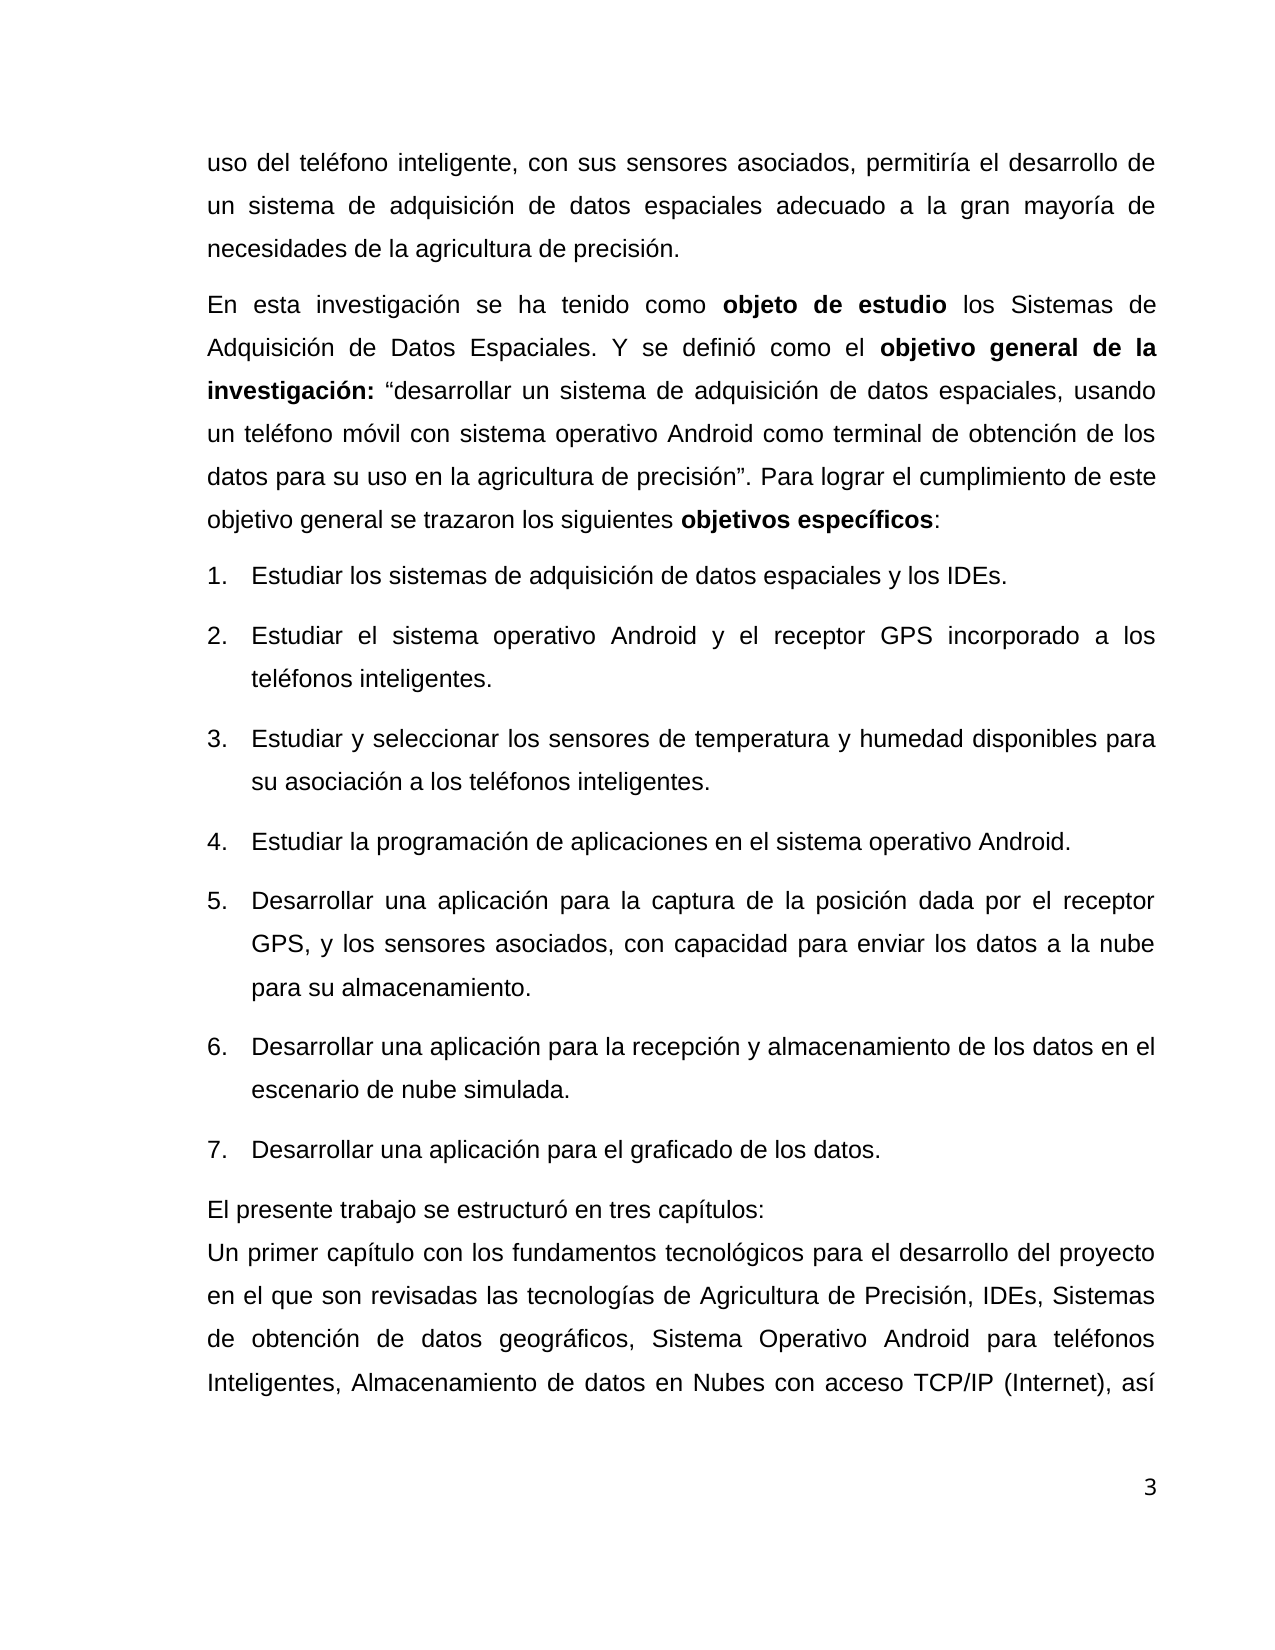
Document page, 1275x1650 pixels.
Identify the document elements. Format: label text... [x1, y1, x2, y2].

text uso del teléfono inteligente, con sus sensores asociados, permitiría el desarrollo de un sistema de adquisición de datos espaciales adecuado a la gran mayoría de necesidades de la agricultura de precisión. [207, 148, 1157, 263]
list Estudiar la programación de aplicaciones en el sistema operativo Android. [207, 826, 1157, 855]
list Desarrollar una aplicación para la captura de la posición dada por el receptor GPS, y los sensores asociados, con capacidad para enviar los datos a la nube para su almacenamiento. [207, 886, 1157, 1001]
text Un primer capítulo con los fundamentos tecnológicos para el desarrollo del proyecto en el que son revisadas las tecnologías de Agricultura de Precisión, IDEs, Sistemas de obtención de datos geográficos, Sistema Operativo Android para teléfonos Inteligentes, Almacenamiento de datos en Nubes con acceso TCP/IP (Internet), así [207, 1238, 1157, 1396]
list Desarrollar una aplicación para la recepción y almacenamiento de los datos en el escenario de nube simulada. [207, 1032, 1157, 1104]
list Estudiar y seleccionar los sensores de temperatura y humedad disponibles para su asociación a los teléfonos inteligentes. [207, 723, 1157, 795]
list Estudiar los sistemas de adquisición de datos espaciales y los IDEs. [207, 561, 1157, 589]
text En esta investigación se ha tenido como objeto de estudio los Sistemas de Adquisición de Datos Espaciales. Y se definió como el objetivo general de la investigación: “desarrollar un sistema de adquisición de datos espaciales, usando un teléfono móvil con sistema operativo Android como terminal de obtención de los datos para su uso en la agricultura de precisión”. Para lograr el cumplimiento de este objetivo general se trazaron los siguientes objetivos específicos: [207, 289, 1157, 534]
list Desarrollar una aplicación para el graficado de los datos. [207, 1135, 1157, 1164]
list Estudiar el sistema operativo Android y el receptor GPS incorporado a los teléfonos inteligentes. [207, 621, 1157, 692]
text El presente trabajo se estructuró en tres capítulos: [207, 1195, 1157, 1224]
